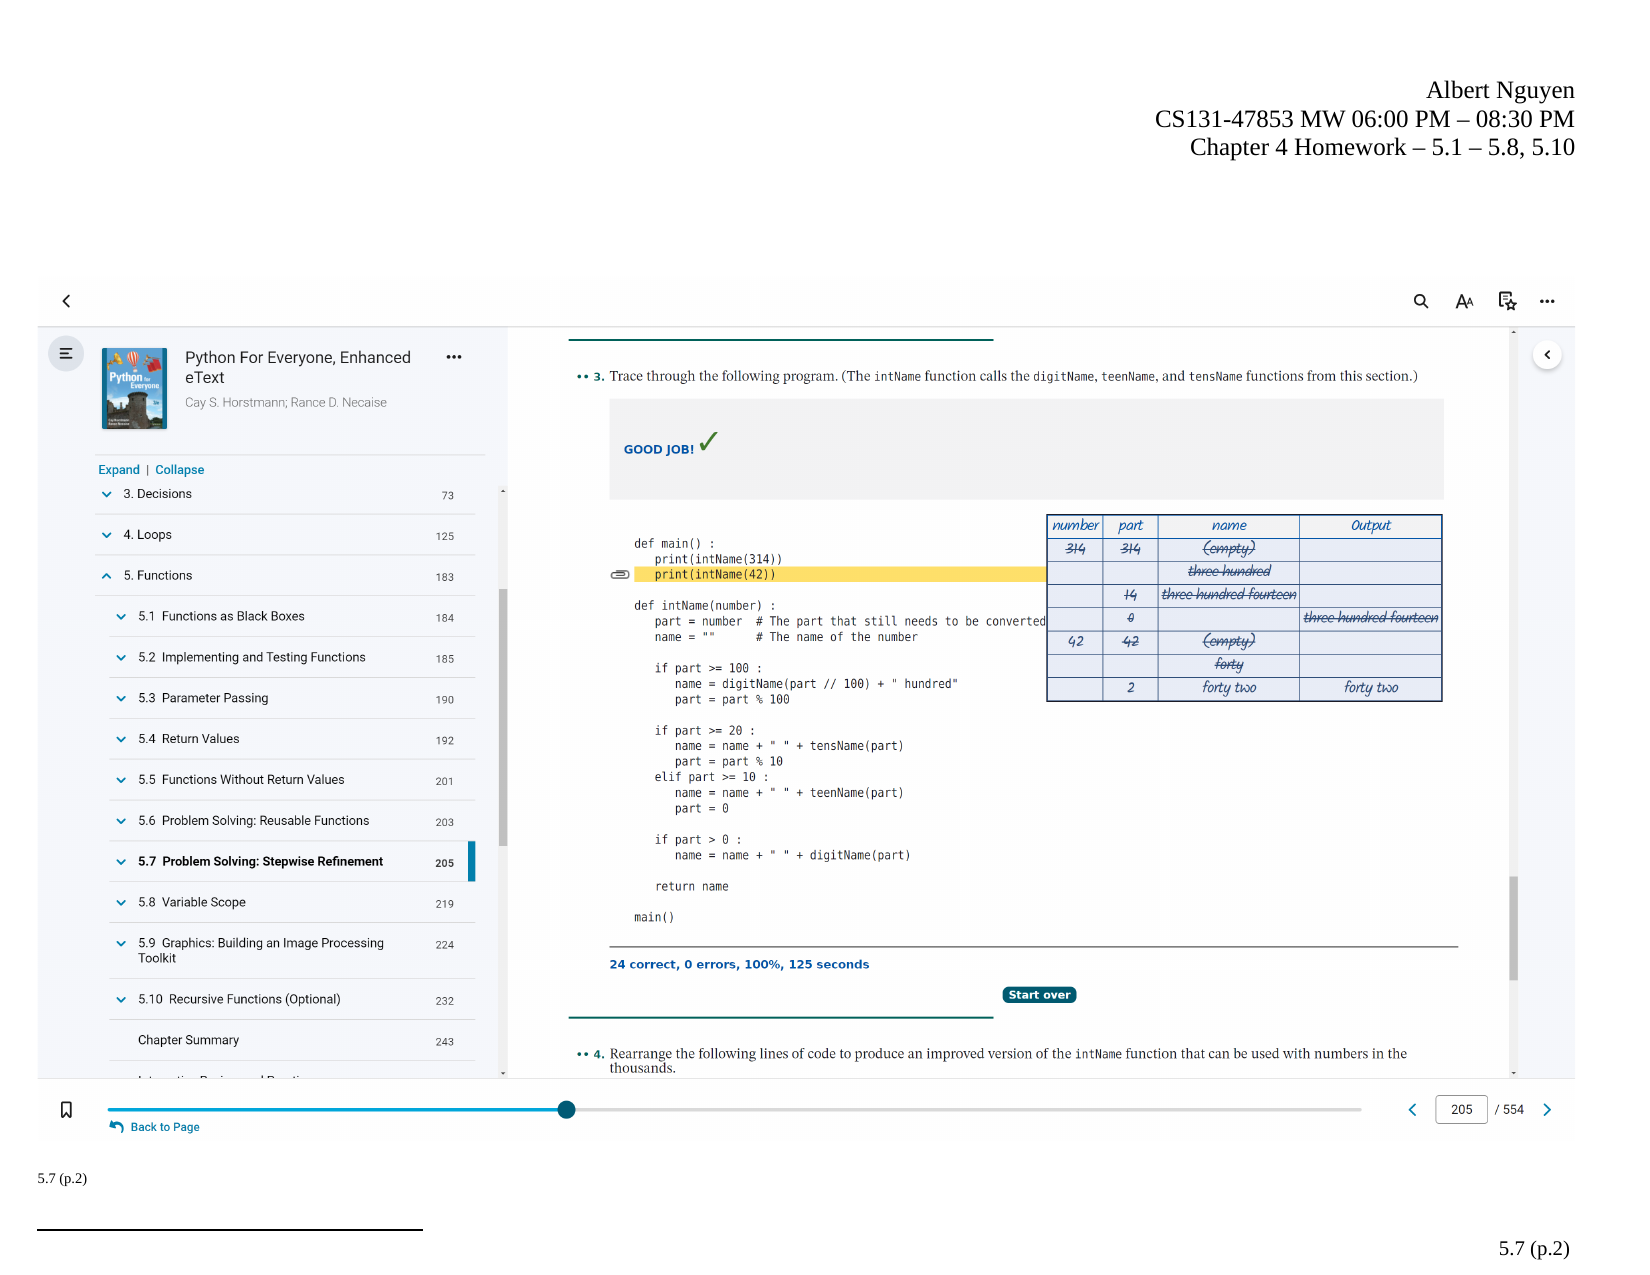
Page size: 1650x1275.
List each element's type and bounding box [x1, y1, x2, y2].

picture [37, 276, 1575, 1141]
